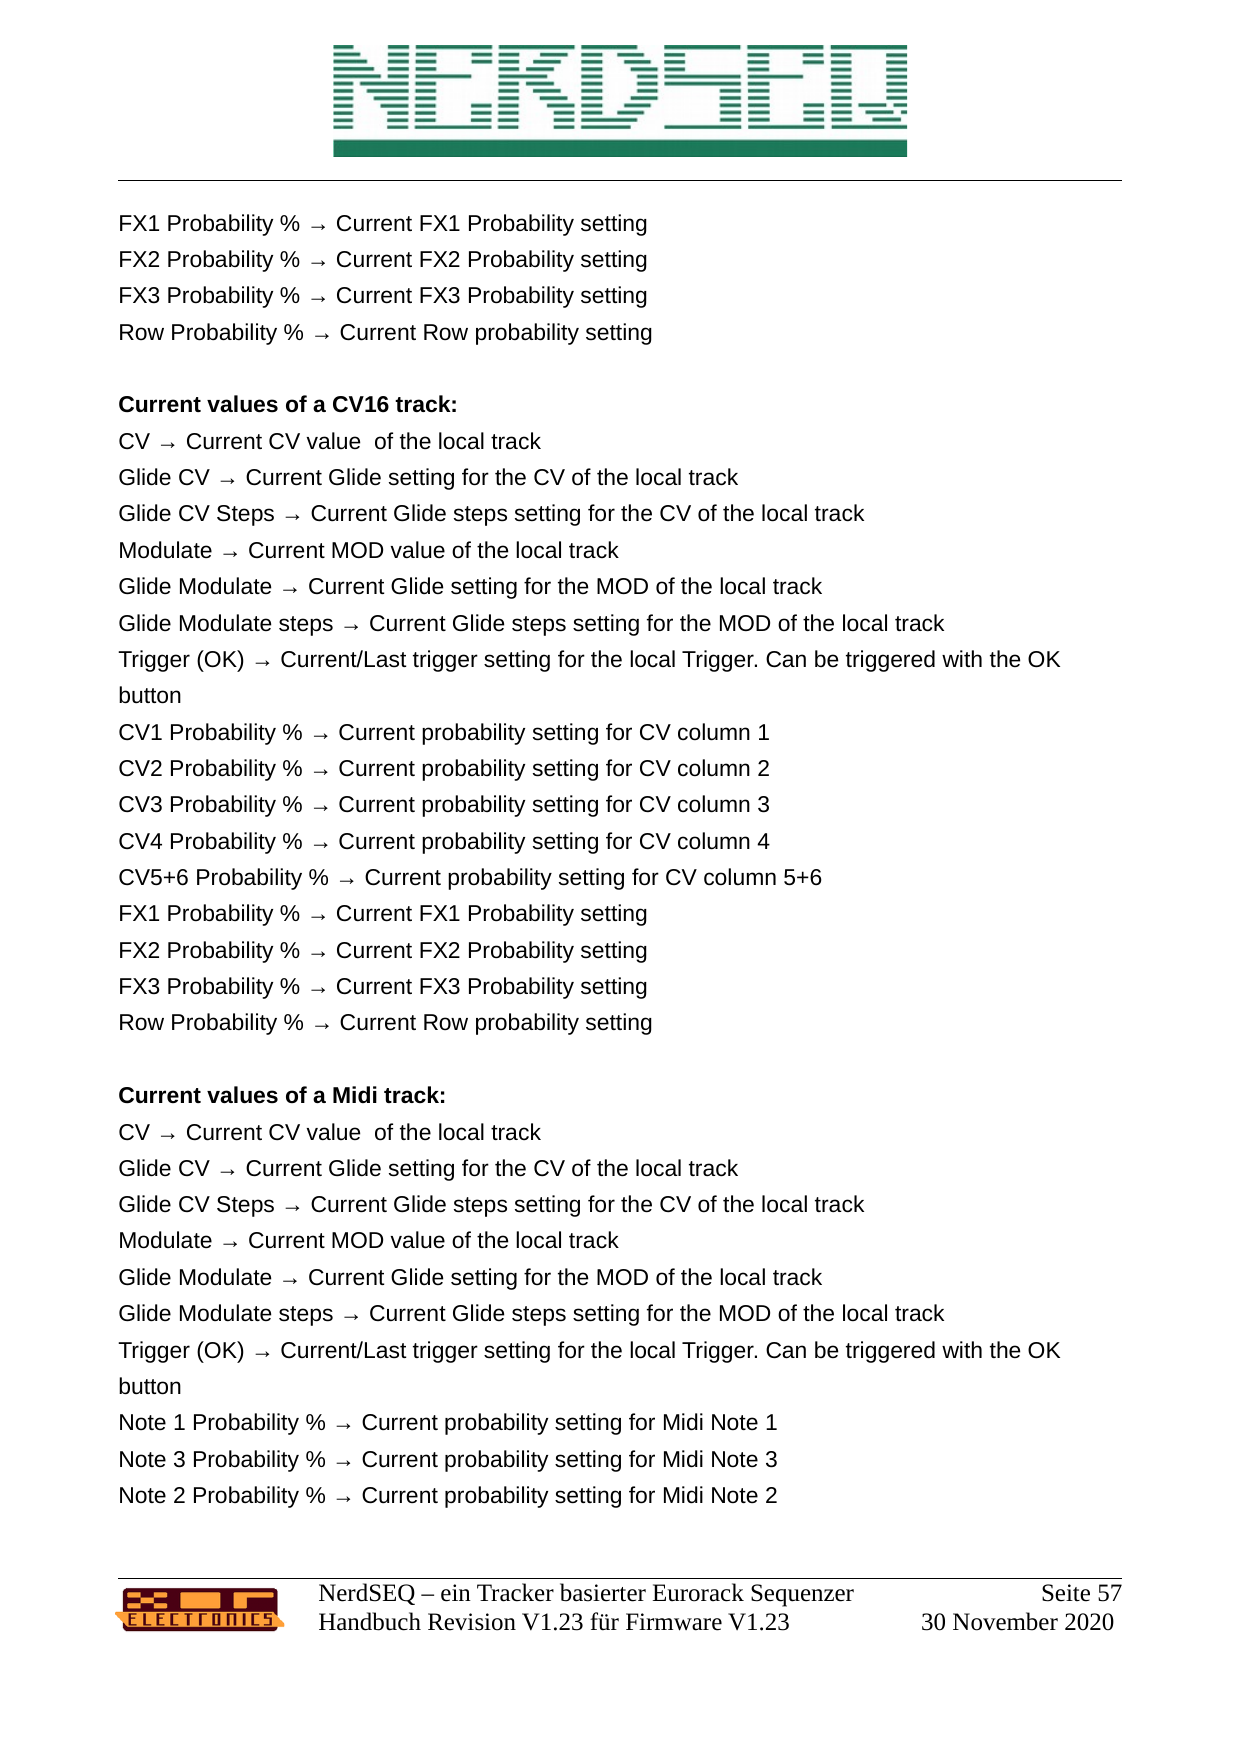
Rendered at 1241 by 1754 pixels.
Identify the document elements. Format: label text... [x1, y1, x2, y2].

text CV1 Probability % → Current probability setting for CV column 1 [118, 718, 1122, 745]
text Glide Modulate steps → Current Glide steps setting for the MOD of the local track [118, 609, 1122, 636]
text CV → Current CV value of the local track [118, 1118, 1122, 1145]
text CV5+6 Probability % → Current probability setting for CV column 5+6 [118, 864, 1122, 890]
text CV2 Probability % → Current probability setting for CV column 2 [118, 755, 1122, 781]
text CV3 Probability % → Current probability setting for CV column 3 [118, 791, 1122, 818]
text FX3 Probability % → Current FX3 Probability setting [118, 282, 1122, 309]
text Current values of a CV16 track: [118, 391, 1122, 418]
text FX2 Probability % → Current FX2 Probability setting [118, 937, 1122, 963]
text Note 3 Probability % → Current probability setting for Midi Note 3 [118, 1446, 1122, 1472]
text Row Probability % → Current Row probability setting [118, 1009, 1122, 1036]
picture [333, 45, 908, 157]
text FX3 Probability % → Current FX3 Probability setting [118, 973, 1122, 999]
text Note 2 Probability % → Current probability setting for Midi Note 2 [118, 1482, 1122, 1508]
text Modulate → Current MOD value of the local track [118, 537, 1122, 563]
text Glide CV → Current Glide setting for the CV of the local track [118, 464, 1122, 490]
text Glide Modulate → Current Glide setting for the MOD of the local track [118, 573, 1122, 599]
text Row Probability % → Current Row probability setting [118, 319, 1122, 345]
text Modulate → Current MOD value of the local track [118, 1227, 1122, 1254]
text Glide Modulate → Current Glide setting for the MOD of the local track [118, 1264, 1122, 1290]
text Current values of a Midi track: [118, 1082, 1122, 1108]
text Glide Modulate steps → Current Glide steps setting for the MOD of the local track [118, 1300, 1122, 1327]
text Glide CV Steps → Current Glide steps setting for the CV of the local track [118, 500, 1122, 527]
text FX1 Probability % → Current FX1 Probability setting [118, 209, 1122, 236]
text FX2 Probability % → Current FX2 Probability setting [118, 246, 1122, 272]
text Note 1 Probability % → Current probability setting for Midi Note 1 [118, 1409, 1122, 1436]
text Trigger (OK) → Current/Last trigger setting for the local Trigger. Can be triggered with the OK button [118, 1337, 1122, 1399]
text Trigger (OK) → Current/Last trigger setting for the local Trigger. Can be triggered with the OK button [118, 646, 1122, 708]
text Glide CV → Current Glide setting for the CV of the local track [118, 1155, 1122, 1181]
text CV4 Probability % → Current probability setting for CV column 4 [118, 828, 1122, 854]
text FX1 Probability % → Current FX1 Probability setting [118, 900, 1122, 927]
text CV → Current CV value of the local track [118, 428, 1122, 454]
text Glide CV Steps → Current Glide steps setting for the CV of the local track [118, 1191, 1122, 1217]
picture [115, 1584, 285, 1634]
